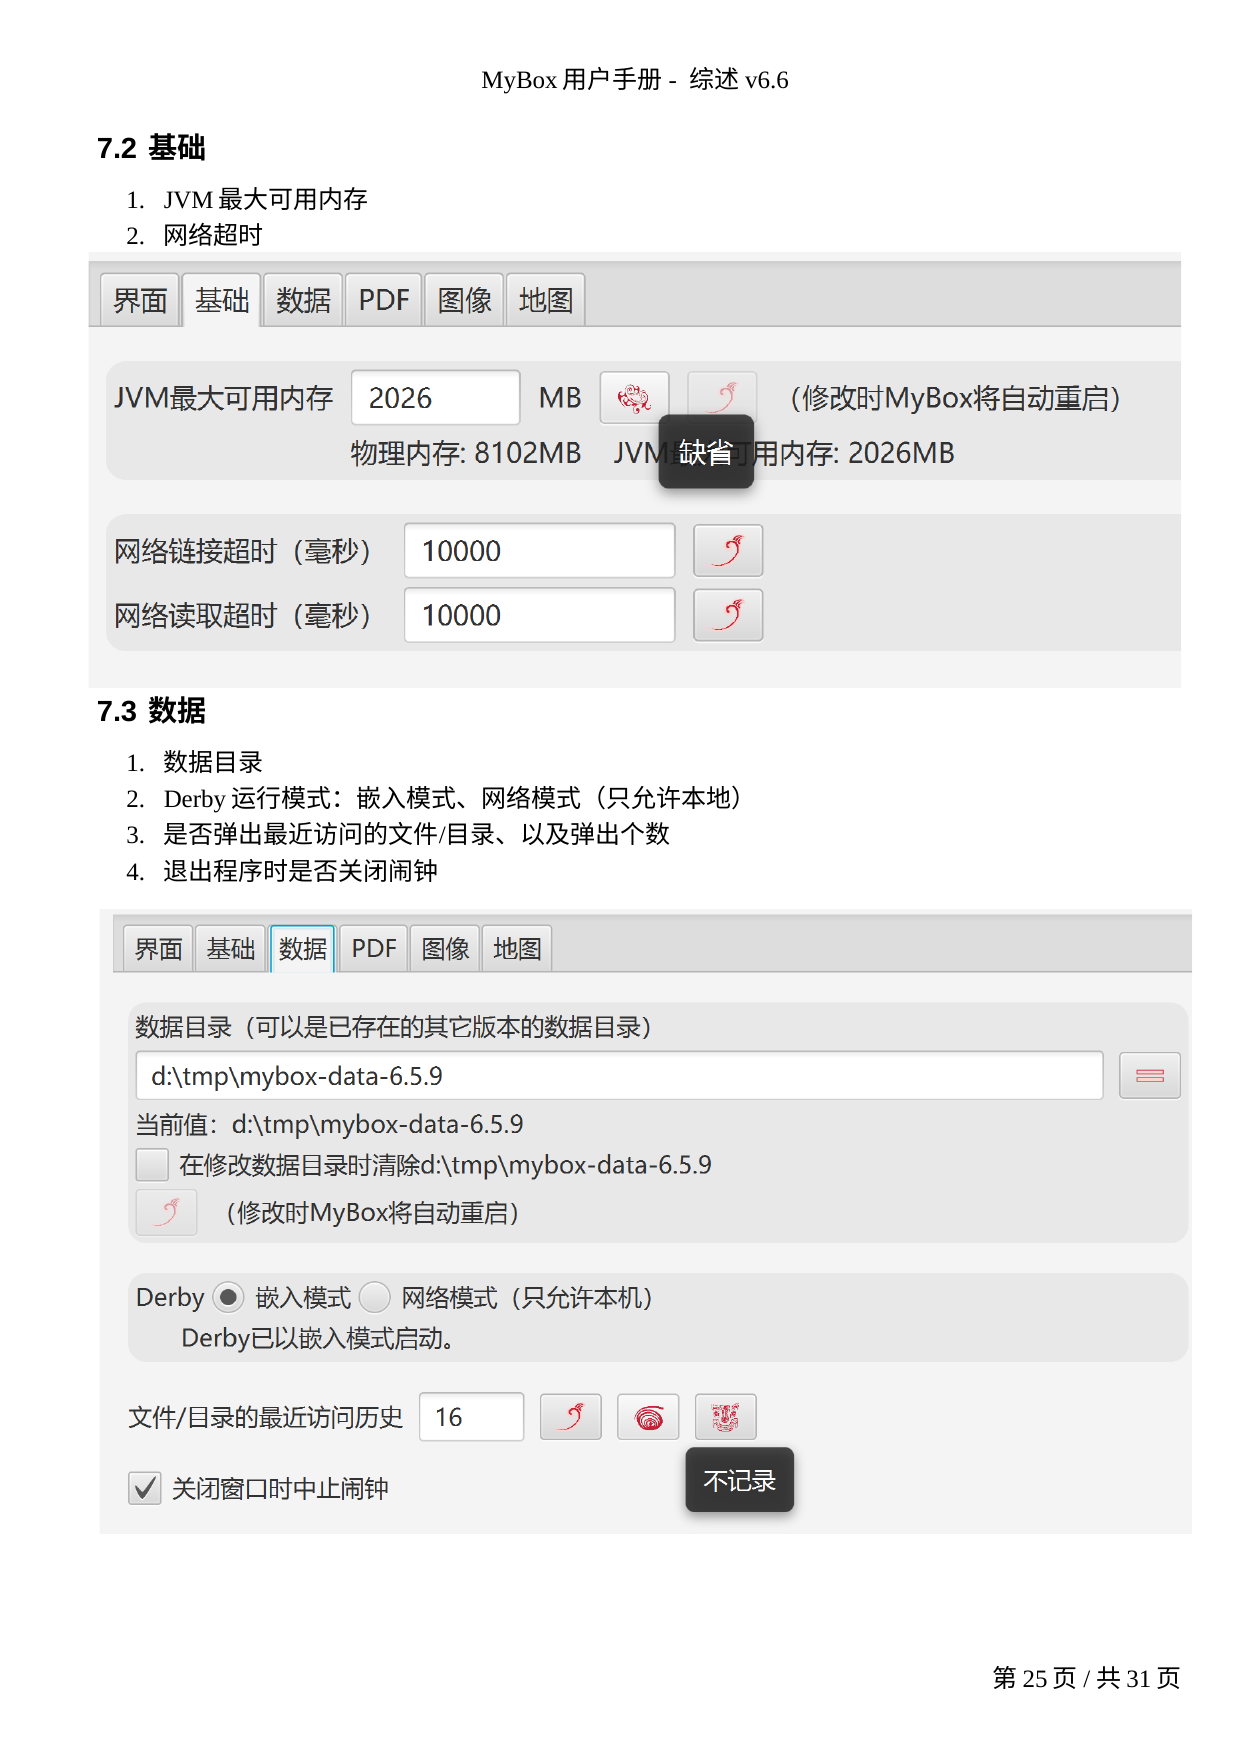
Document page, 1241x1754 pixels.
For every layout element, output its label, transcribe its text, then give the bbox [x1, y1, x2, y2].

list Derby运行模式：嵌入模式、网络模式（只允许本地） [126, 779, 1181, 815]
list 退出程序时是否关闭闹钟 [126, 851, 1181, 887]
list 是否弹出最近访问的文件/目录、以及弹出个数 [126, 815, 1181, 851]
picture [99, 908, 1193, 1534]
subtitle 数据 [88, 688, 1181, 730]
picture [88, 252, 1182, 688]
list 数据目录 [126, 742, 1181, 779]
subtitle 基础 [88, 125, 1181, 167]
list JVM最大可用内存 [126, 179, 1181, 216]
list 网络超时 [126, 216, 1181, 252]
